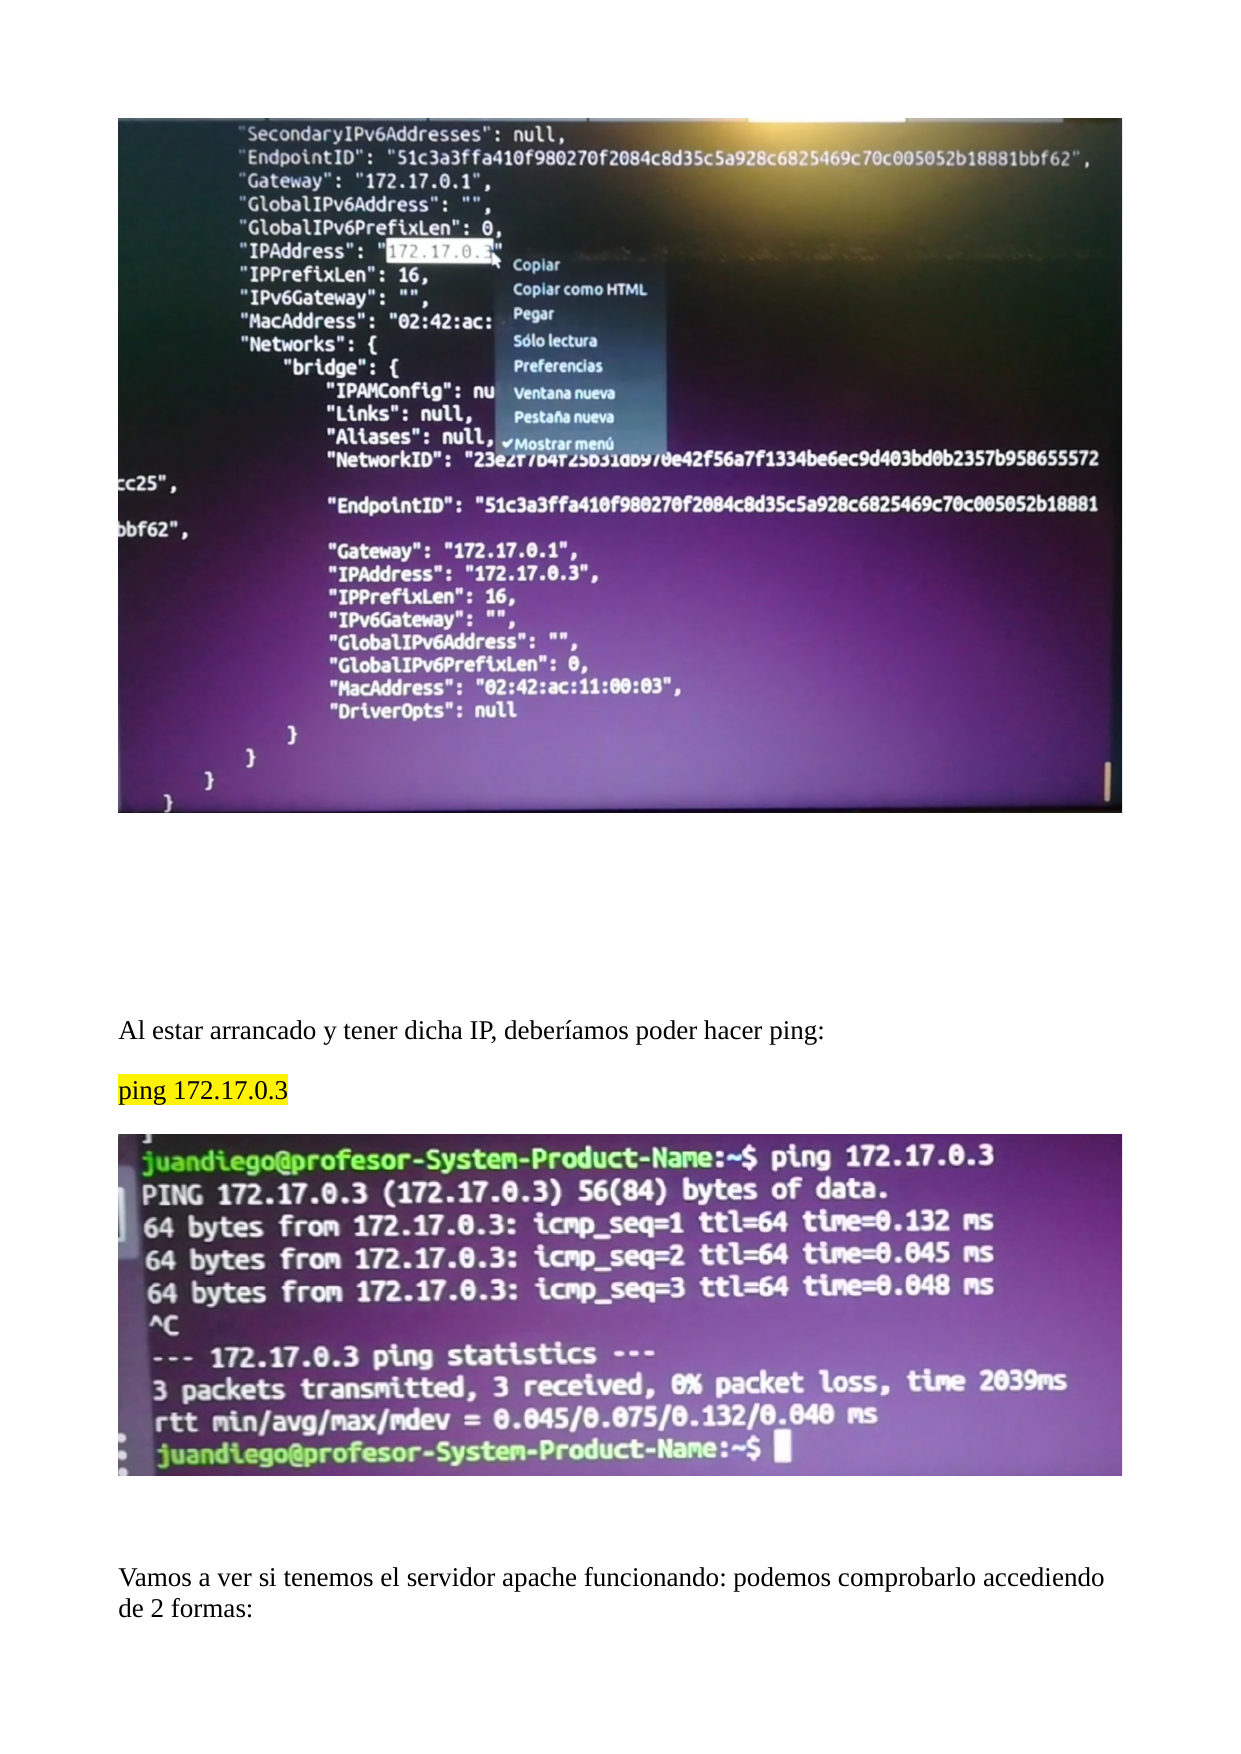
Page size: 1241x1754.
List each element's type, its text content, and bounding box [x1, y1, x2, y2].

text ping 172.17.0.3 [118, 1074, 1122, 1105]
text Al estar arrancado y tener dicha IP, deberíamos poder hacer ping: [118, 1014, 1122, 1045]
picture [118, 118, 1123, 813]
picture [118, 1134, 1123, 1476]
text Vamos a ver si tenemos el servidor apache funcionando: podemos comprobarlo accediendo de 2 formas: [118, 1561, 1122, 1624]
